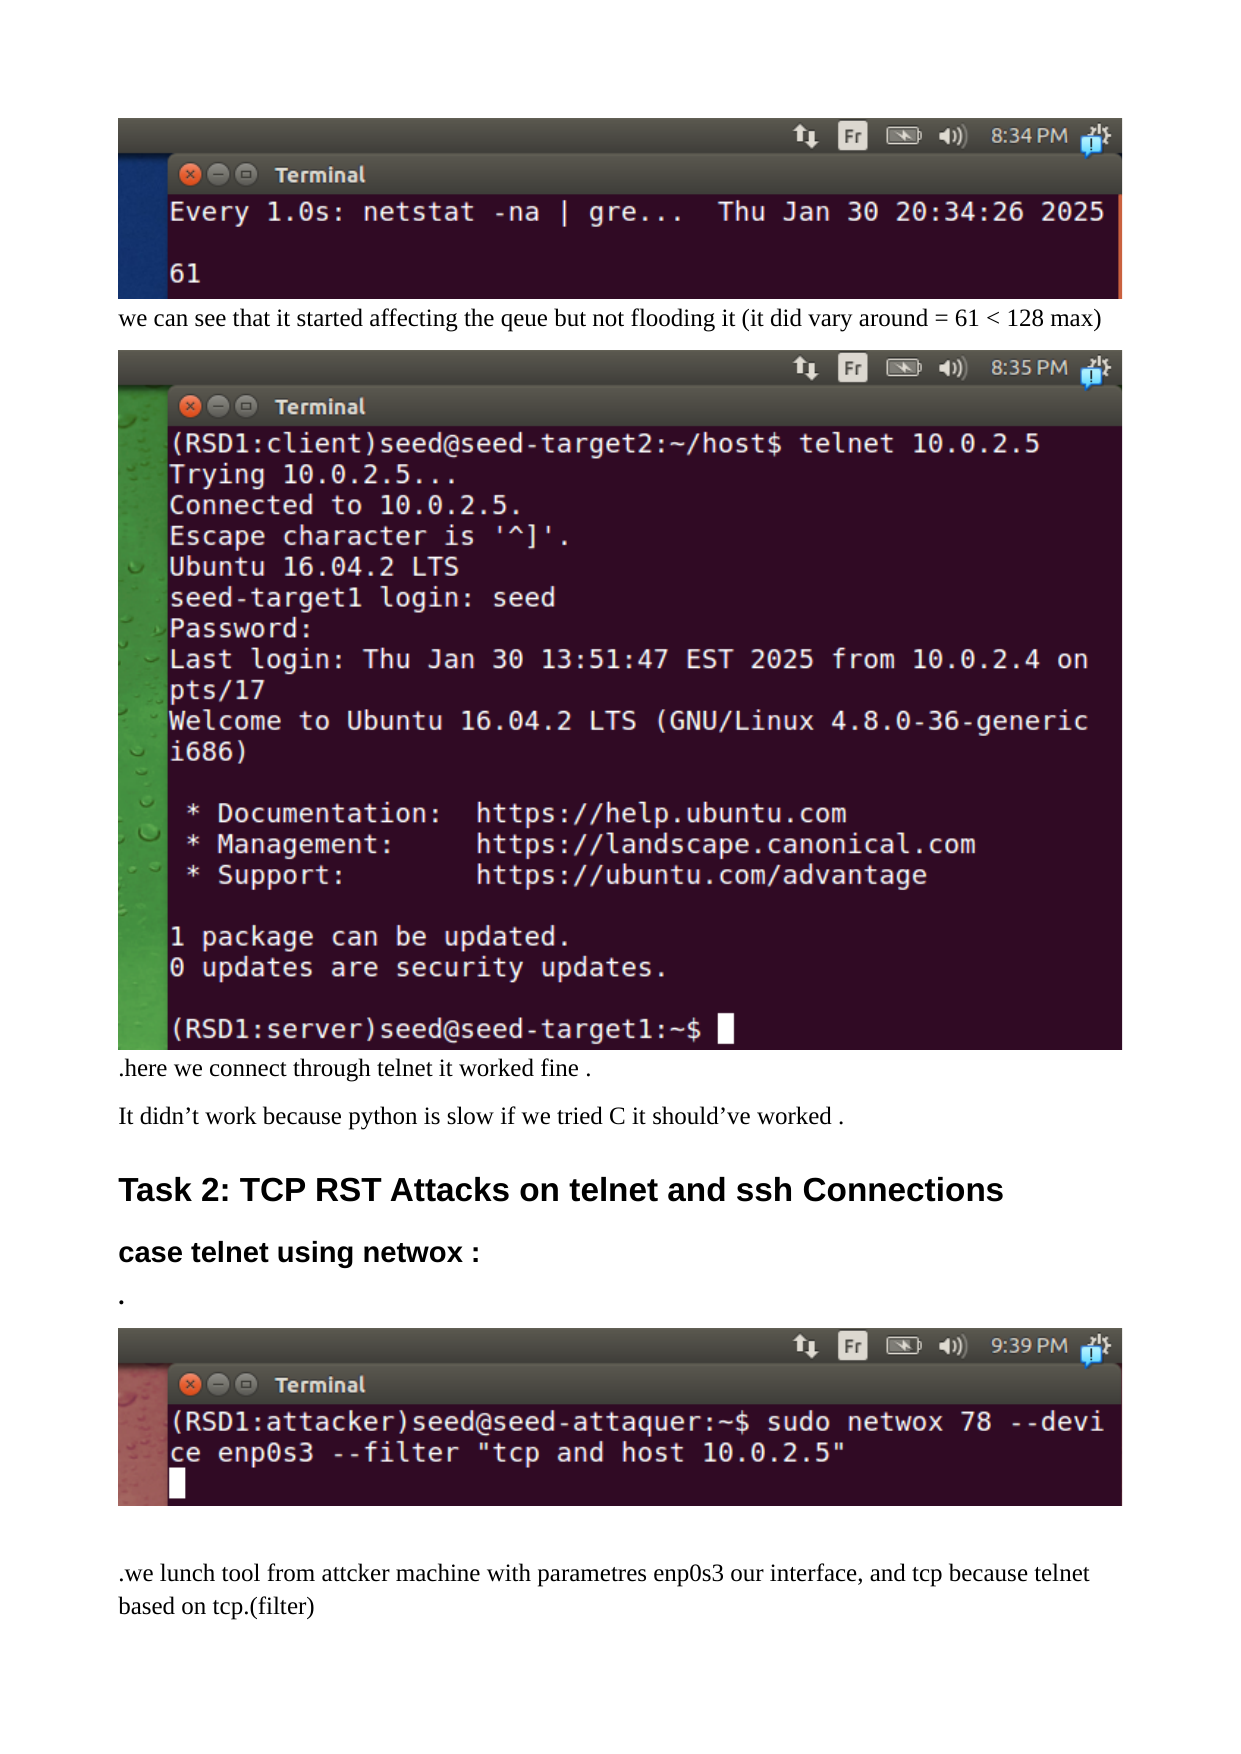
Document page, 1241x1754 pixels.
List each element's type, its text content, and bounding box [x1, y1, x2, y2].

picture [118, 1328, 1123, 1506]
text . [118, 1281, 1122, 1310]
picture [118, 350, 1123, 1050]
text .we lunch tool from attcker machine with parametres enp0s3 our interface, and tcp because telnet based on tcp.(filter) [118, 1558, 1122, 1620]
subtitle case telnet using netwox : [118, 1235, 1122, 1269]
text It didn’t work because python is slow if we tried C it should’ve worked . [118, 1101, 1122, 1130]
picture [118, 118, 1123, 299]
text we can see that it started affecting the qeue but not flooding it (it did vary around = 61 < 128 max) [118, 299, 1122, 331]
text .here we connect through telnet it worked fine . [118, 1050, 1122, 1082]
subtitle Task 2: TCP RST Attacks on telnet and ssh Connections [118, 1169, 1122, 1208]
